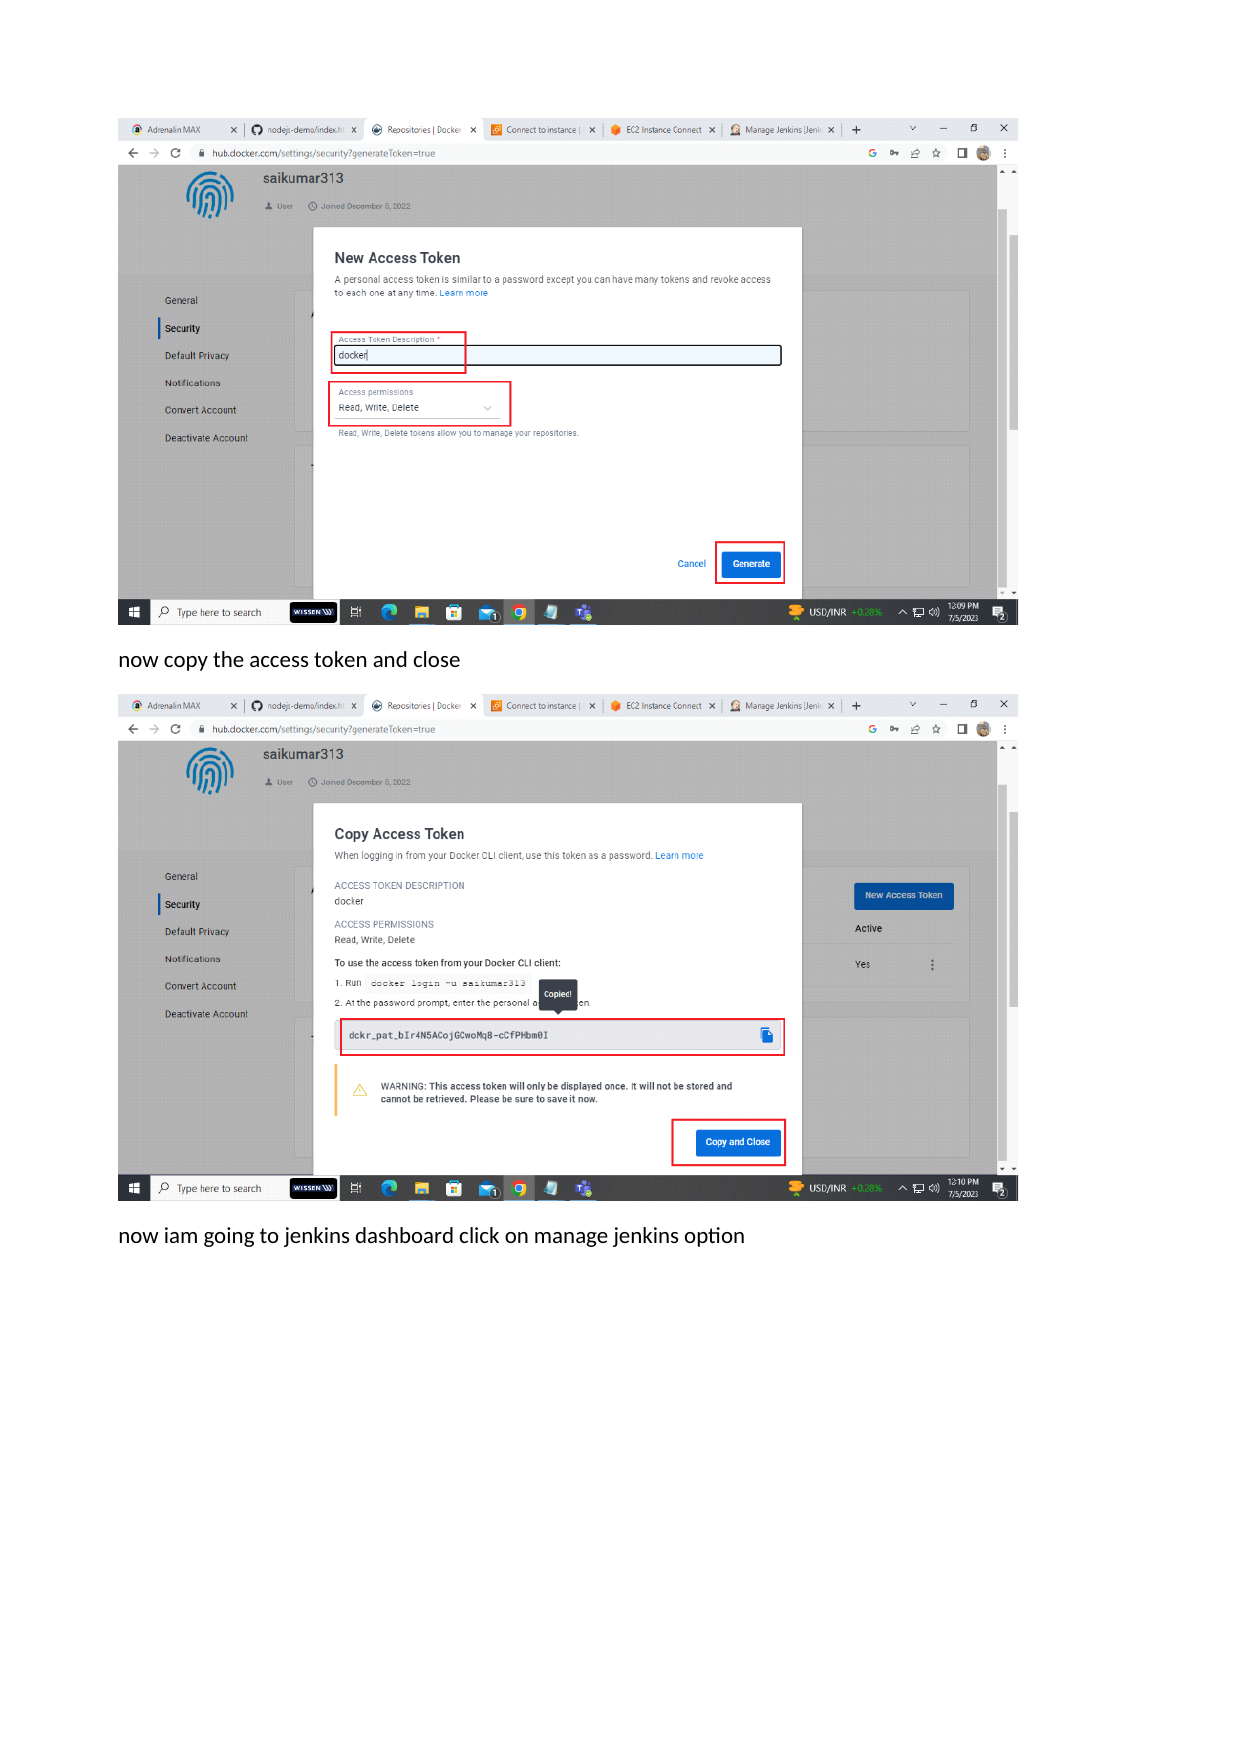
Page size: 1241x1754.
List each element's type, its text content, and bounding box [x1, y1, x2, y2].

text now copy the access token and close [118, 645, 1122, 673]
text now iam going to jenkins dashboard click on manage jenkins option [118, 1221, 1122, 1249]
